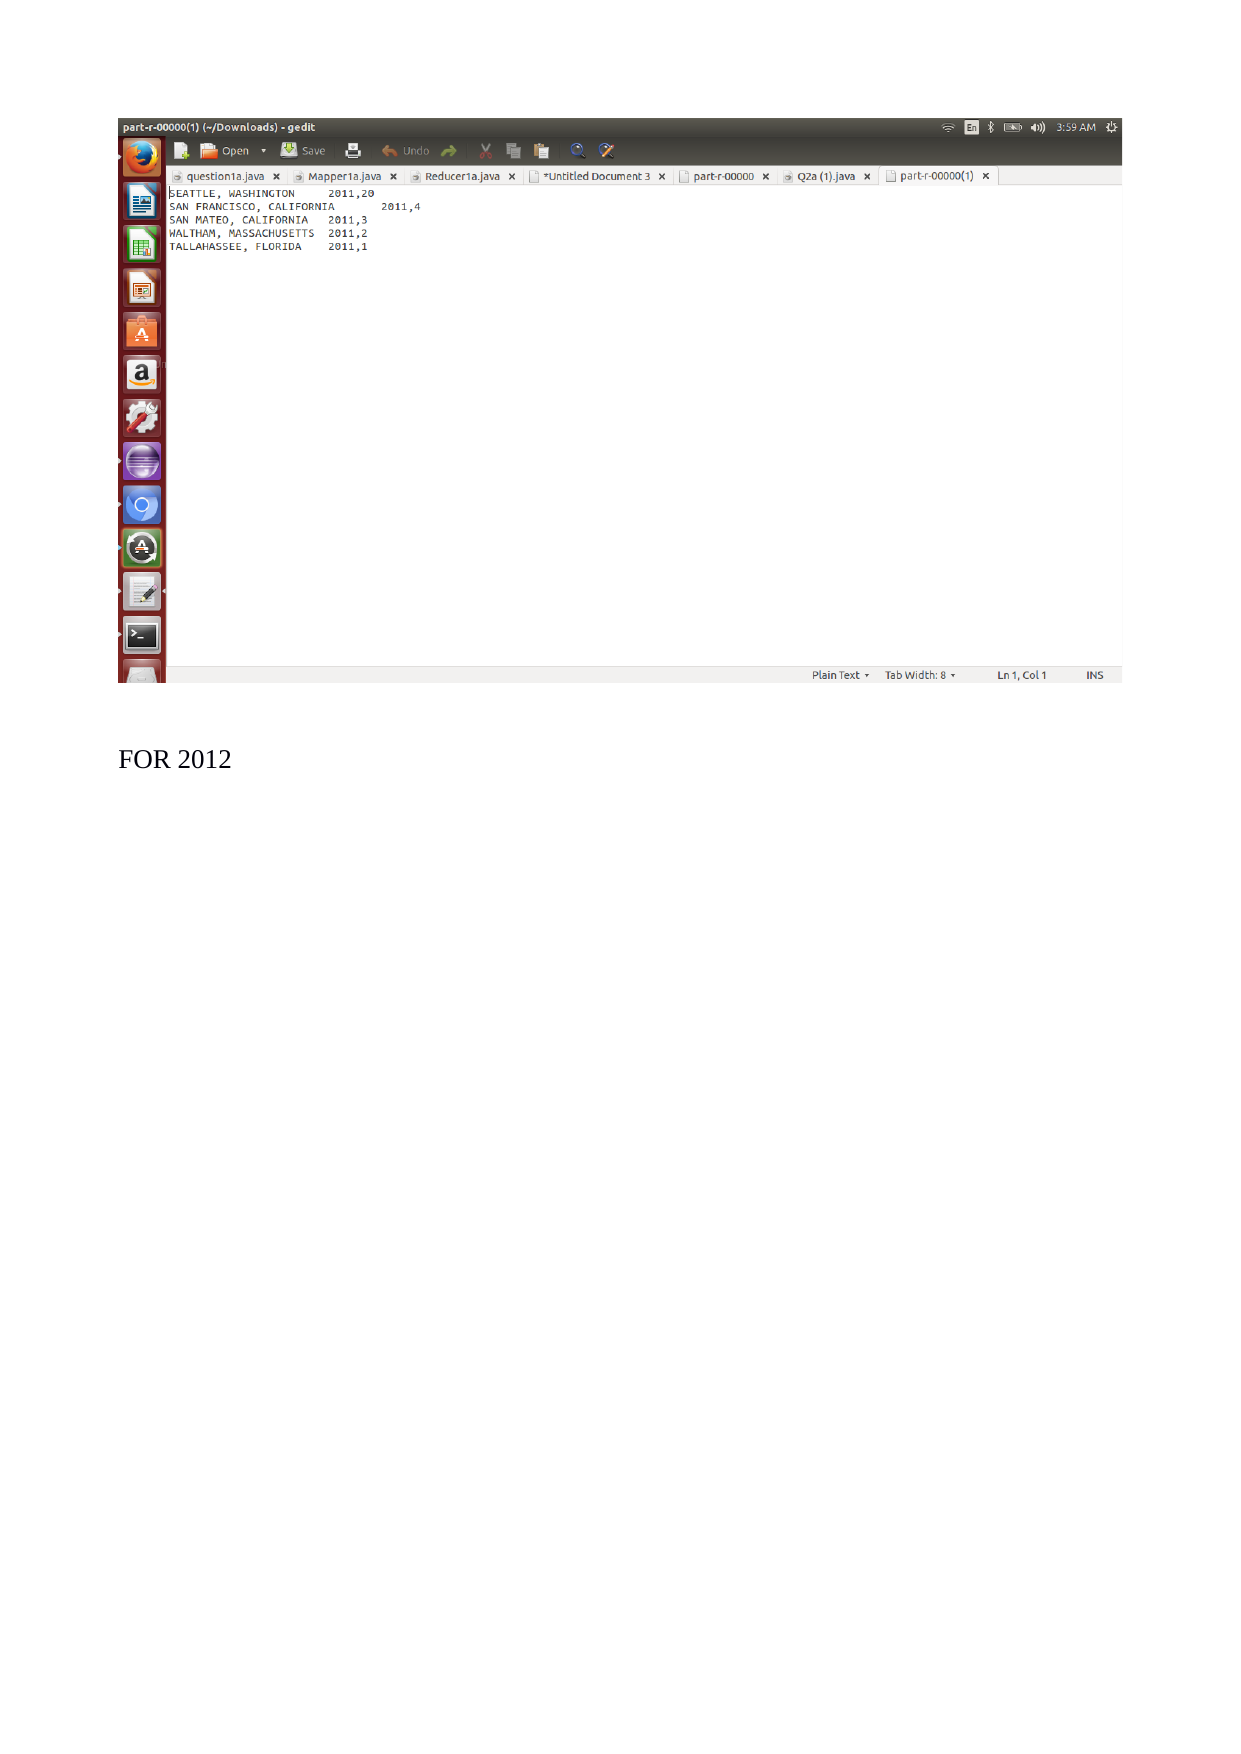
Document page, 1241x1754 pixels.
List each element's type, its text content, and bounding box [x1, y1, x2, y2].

text FOR 2012 [118, 744, 1122, 775]
picture [118, 118, 1123, 683]
